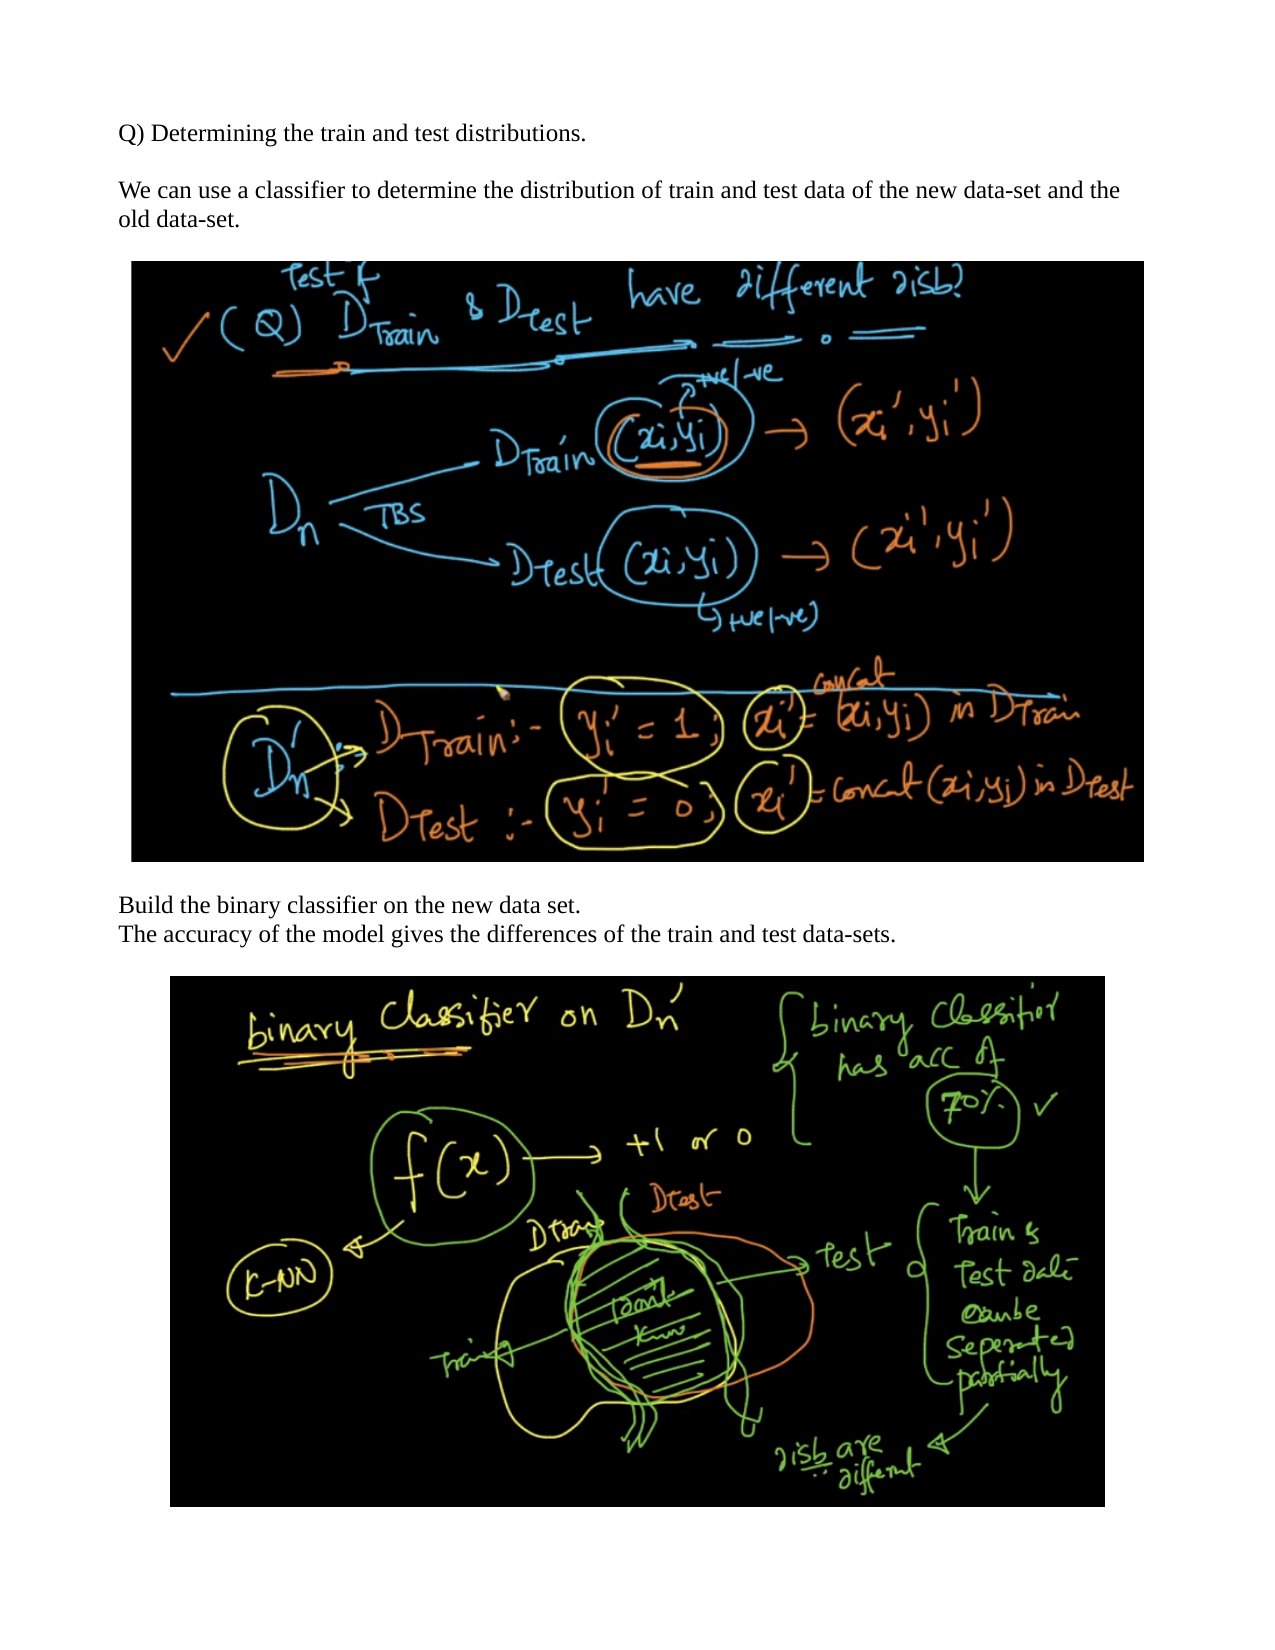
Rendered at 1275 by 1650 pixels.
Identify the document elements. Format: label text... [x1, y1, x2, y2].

text The accuracy of the model gives the differences of the train and test data-sets. [118, 919, 1157, 948]
text Q) Determining the train and test distributions. [118, 118, 1157, 147]
text We can use a classifier to determine the distribution of train and test data of the new data-set and the old data-set. [118, 176, 1157, 233]
text Build the binary classifier on the new data set. [118, 891, 1157, 919]
picture [170, 976, 1105, 1507]
picture [131, 261, 1144, 862]
